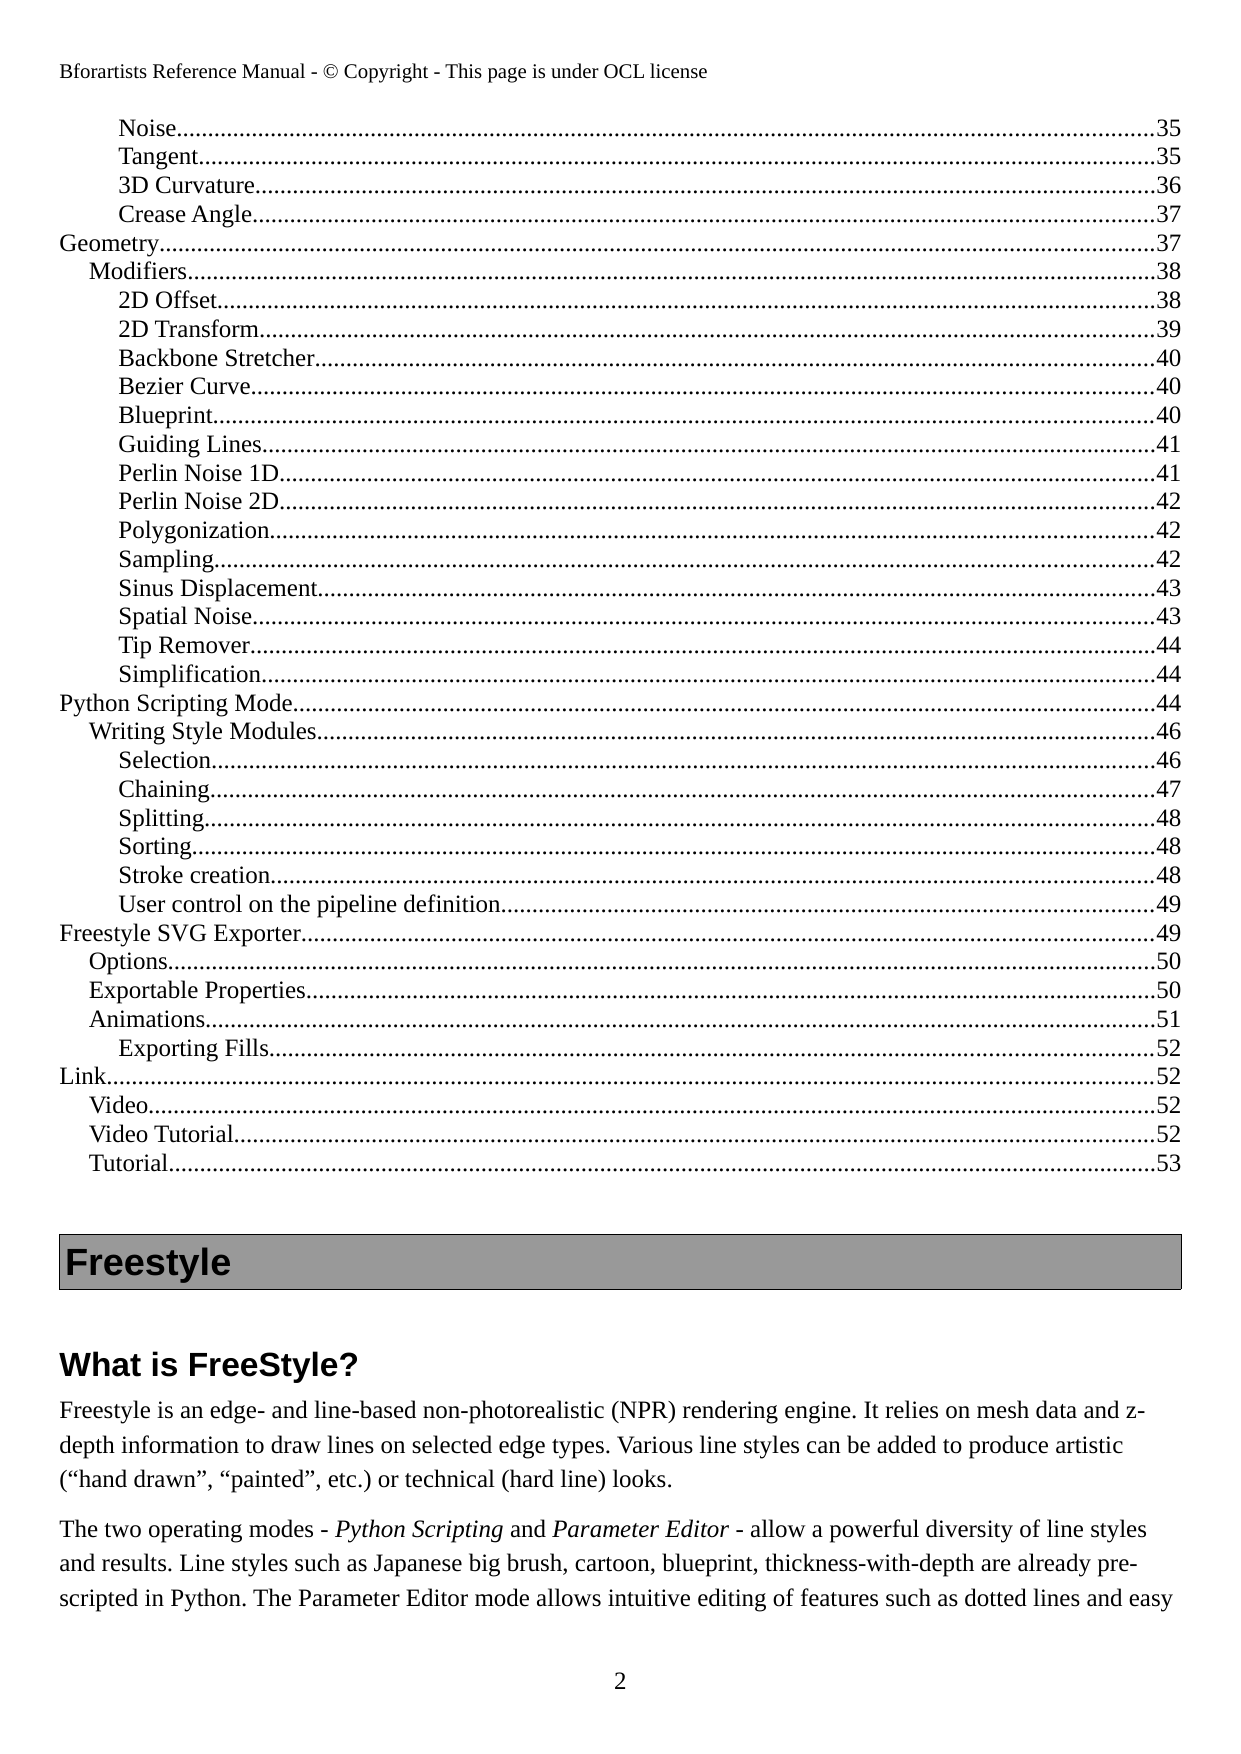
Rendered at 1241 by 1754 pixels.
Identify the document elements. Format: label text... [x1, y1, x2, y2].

text Options 50 [88, 946, 1181, 975]
text Freestyle SVG Exporter 49 [59, 918, 1181, 946]
text Tangent 35 [118, 141, 1181, 170]
text Tutorial 53 [88, 1148, 1181, 1176]
text 2D Offset 38 [118, 285, 1181, 314]
text Guiding Lines 41 [118, 429, 1181, 458]
text Video Tutorial 52 [88, 1119, 1181, 1148]
table_header Freestyle [60, 1235, 1181, 1289]
text Modifiers 38 [88, 256, 1181, 285]
text Sampling 42 [118, 544, 1181, 573]
text Crease Angle 37 [118, 199, 1181, 228]
text Noise 35 [118, 113, 1181, 141]
text Link 52 [59, 1061, 1181, 1090]
text Animations 51 [88, 1004, 1181, 1033]
text User control on the pipeline definition 49 [118, 889, 1181, 918]
text Video 52 [88, 1090, 1181, 1119]
text Sinus Displacement 43 [118, 573, 1181, 601]
text Blueprint 40 [118, 400, 1181, 429]
text 3D Curvature 36 [118, 170, 1181, 199]
text Perlin Noise 1D 41 [118, 458, 1181, 486]
text Splitting 48 [118, 803, 1181, 831]
text 2D Transform 39 [118, 314, 1181, 343]
text Sorting 48 [118, 831, 1181, 860]
subtitle What is FreeStyle? [59, 1344, 1181, 1383]
text Spatial Noise 43 [118, 601, 1181, 630]
text Chaining 47 [118, 774, 1181, 803]
text Geometry 37 [59, 228, 1181, 256]
text Stroke creation 48 [118, 860, 1181, 889]
text Python Scripting Mode 44 [59, 688, 1181, 716]
text Selection 46 [118, 745, 1181, 774]
text Exporting Fills 52 [118, 1033, 1181, 1061]
text Simplification 44 [118, 659, 1181, 688]
text Freestyle is an edge- and line-based non-photorealistic (NPR) rendering engine. It relies on mesh data and z-depth information to draw lines on selected edge types. Various line styles can be added to produce artistic (“hand drawn”, “painted”, etc.) or technical (hard line) looks. [59, 1396, 1181, 1493]
text Perlin Noise 2D 42 [118, 486, 1181, 515]
text Polygonization 42 [118, 515, 1181, 544]
text Bezier Curve 40 [118, 371, 1181, 400]
text Exportable Properties 50 [88, 975, 1181, 1004]
text The two operating modes - Python Scripting and Parameter Editor - allow a powerful diversity of line styles and results. Line styles such as Japanese big brush, cartoon, blueprint, thickness-with-depth are already pre-scripted in Python. The Parameter Editor mode allows intuitive editing of features such as dotted lines and easy [59, 1514, 1181, 1611]
text Backbone Stretcher 40 [118, 343, 1181, 371]
text Tip Remover 44 [118, 630, 1181, 659]
text Writing Style Modules 46 [88, 716, 1181, 745]
